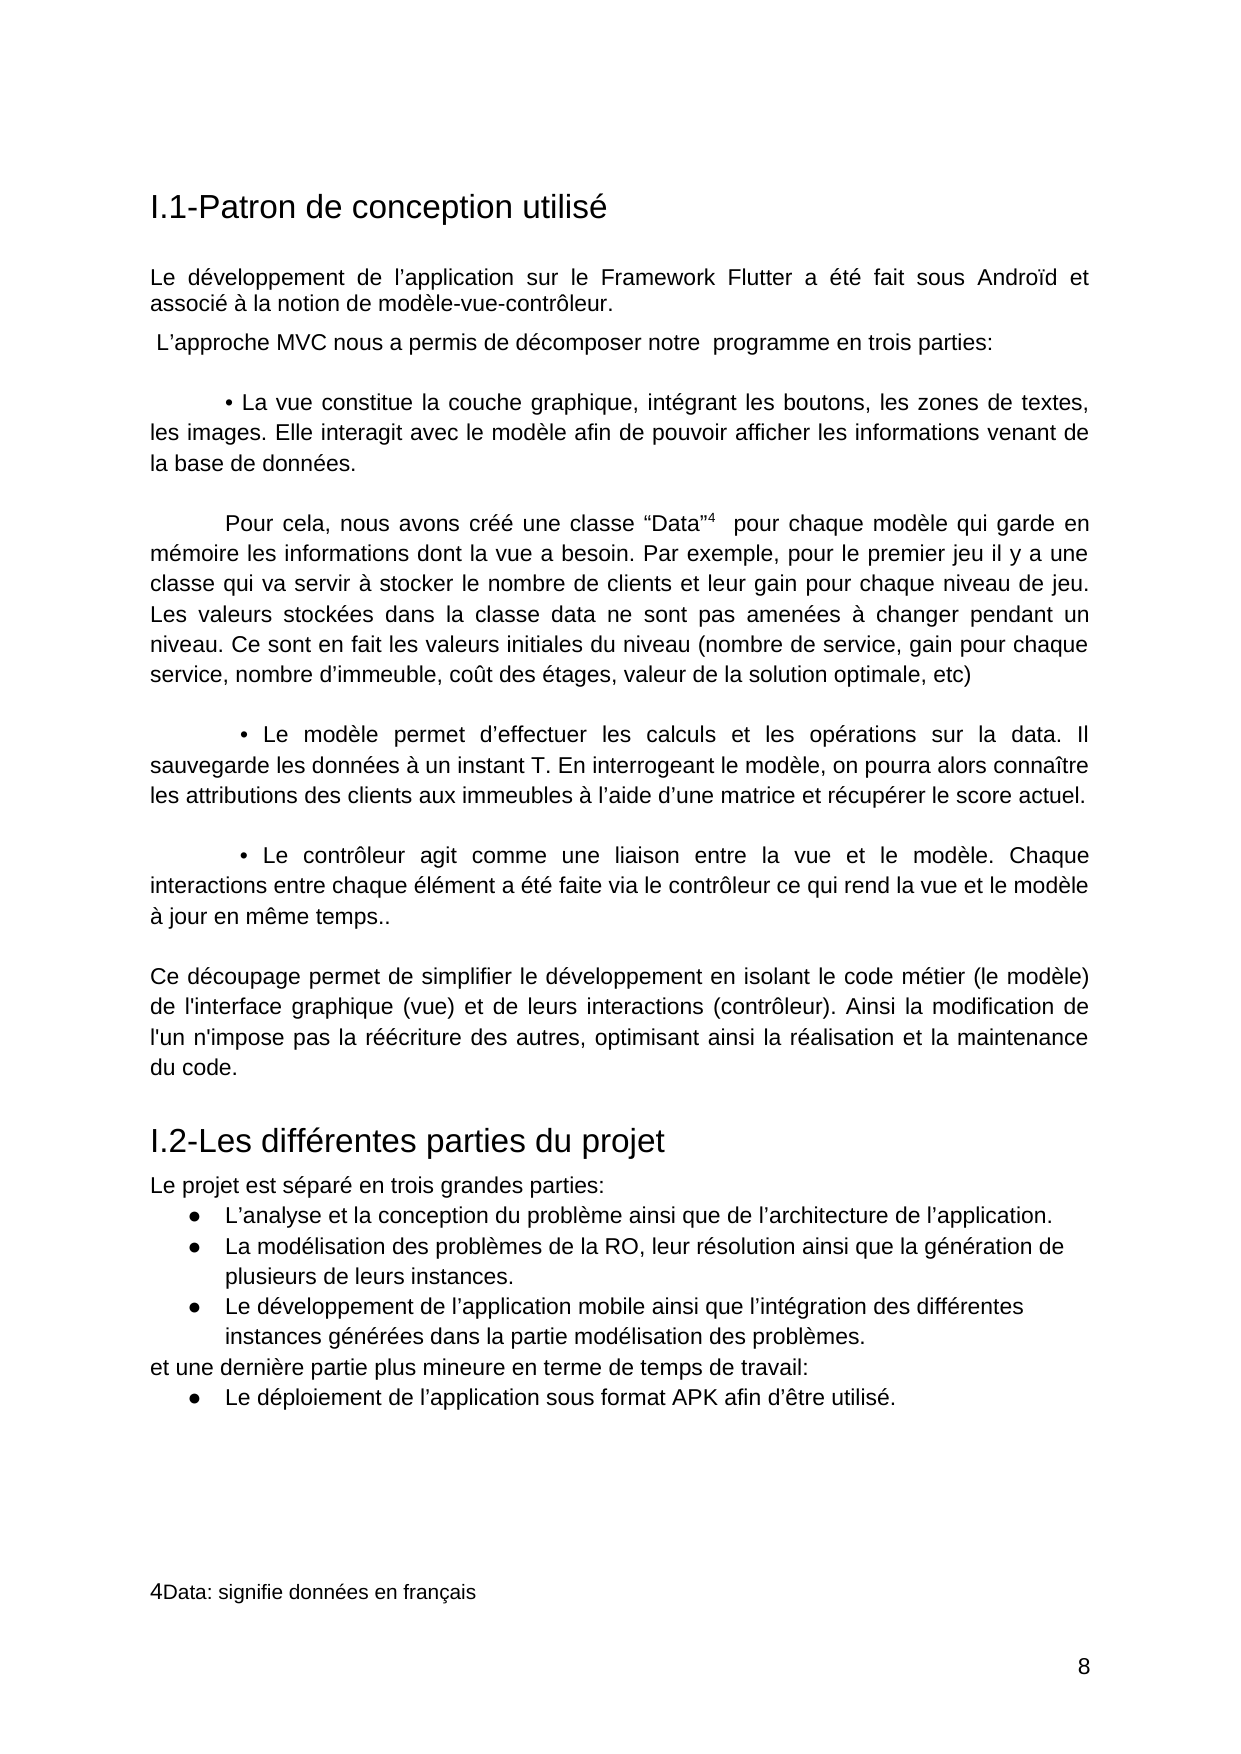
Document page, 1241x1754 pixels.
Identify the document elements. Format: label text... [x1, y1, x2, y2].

text et une dernière partie plus mineure en terme de temps de travail: [150, 1353, 1090, 1380]
subtitle Le développement de l’application sur le Framework Flutter a été fait sous Androïd et associé à la notion de modèle-vue-contrôleur. [150, 263, 1090, 316]
text Pour cela, nous avons créé une classe “Data” pour chaque modèle qui garde en mémoire les informations dont la vue a besoin. Par exemple, pour le premier jeu il y a une classe qui va servir à stocker le nombre de clients et leur gain pour chaque niveau de jeu. Les valeurs stockées dans la classe data ne sont pas amenées à changer pendant un niveau. Ce sont en fait les valeurs initiales du niveau (nombre de service, gain pour chaque service, nombre d’immeuble, coût des étages, valeur de la solution optimale, etc) [150, 510, 1090, 687]
text Ce découpage permet de simplifier le développement en isolant le code métier (le modèle) de l'interface graphique (vue) et de leurs interactions (contrôleur). Ainsi la modification de l'un n'impose pas la réécriture des autres, optimisant ainsi la réalisation et la maintenance du code. [150, 963, 1090, 1080]
list L’analyse et la conception du problème ainsi que de l’architecture de l’application. [187, 1202, 1090, 1229]
list La modélisation des problèmes de la RO, leur résolution ainsi que la génération de plusieurs de leurs instances. [187, 1233, 1090, 1289]
text • Le contrôleur agit comme une liaison entre la vue et le modèle. Chaque interactions entre chaque élément a été faite via le contrôleur ce qui rend la vue et le modèle à jour en même temps.. [150, 842, 1090, 929]
text Le projet est séparé en trois grandes parties: [150, 1172, 1090, 1199]
text L’approche MVC nous a permis de décomposer notre programme en trois parties: [150, 329, 1090, 355]
list Le développement de l’application mobile ainsi que l’intégration des différentes instances générées dans la partie modélisation des problèmes. [187, 1293, 1090, 1350]
subtitle I.1-Patron de conception utilisé [150, 187, 1090, 226]
subtitle I.2-Les différentes parties du projet [150, 1121, 1090, 1160]
text Data: signifie données en français [150, 1578, 1090, 1604]
text • Le modèle permet d’effectuer les calculs et les opérations sur la data. Il sauvegarde les données à un instant T. En interrogeant le modèle, on pourra alors connaître les attributions des clients aux immeubles à l’aide d’une matrice et récupérer le score actuel. [150, 721, 1090, 808]
list Le déploiement de l’application sous format APK afin d’être utilisé. [187, 1384, 1090, 1410]
text • La vue constitue la couche graphique, intégrant les boutons, les zones de textes, les images. Elle interagit avec le modèle afin de pouvoir afficher les informations venant de la base de données. [150, 389, 1090, 476]
